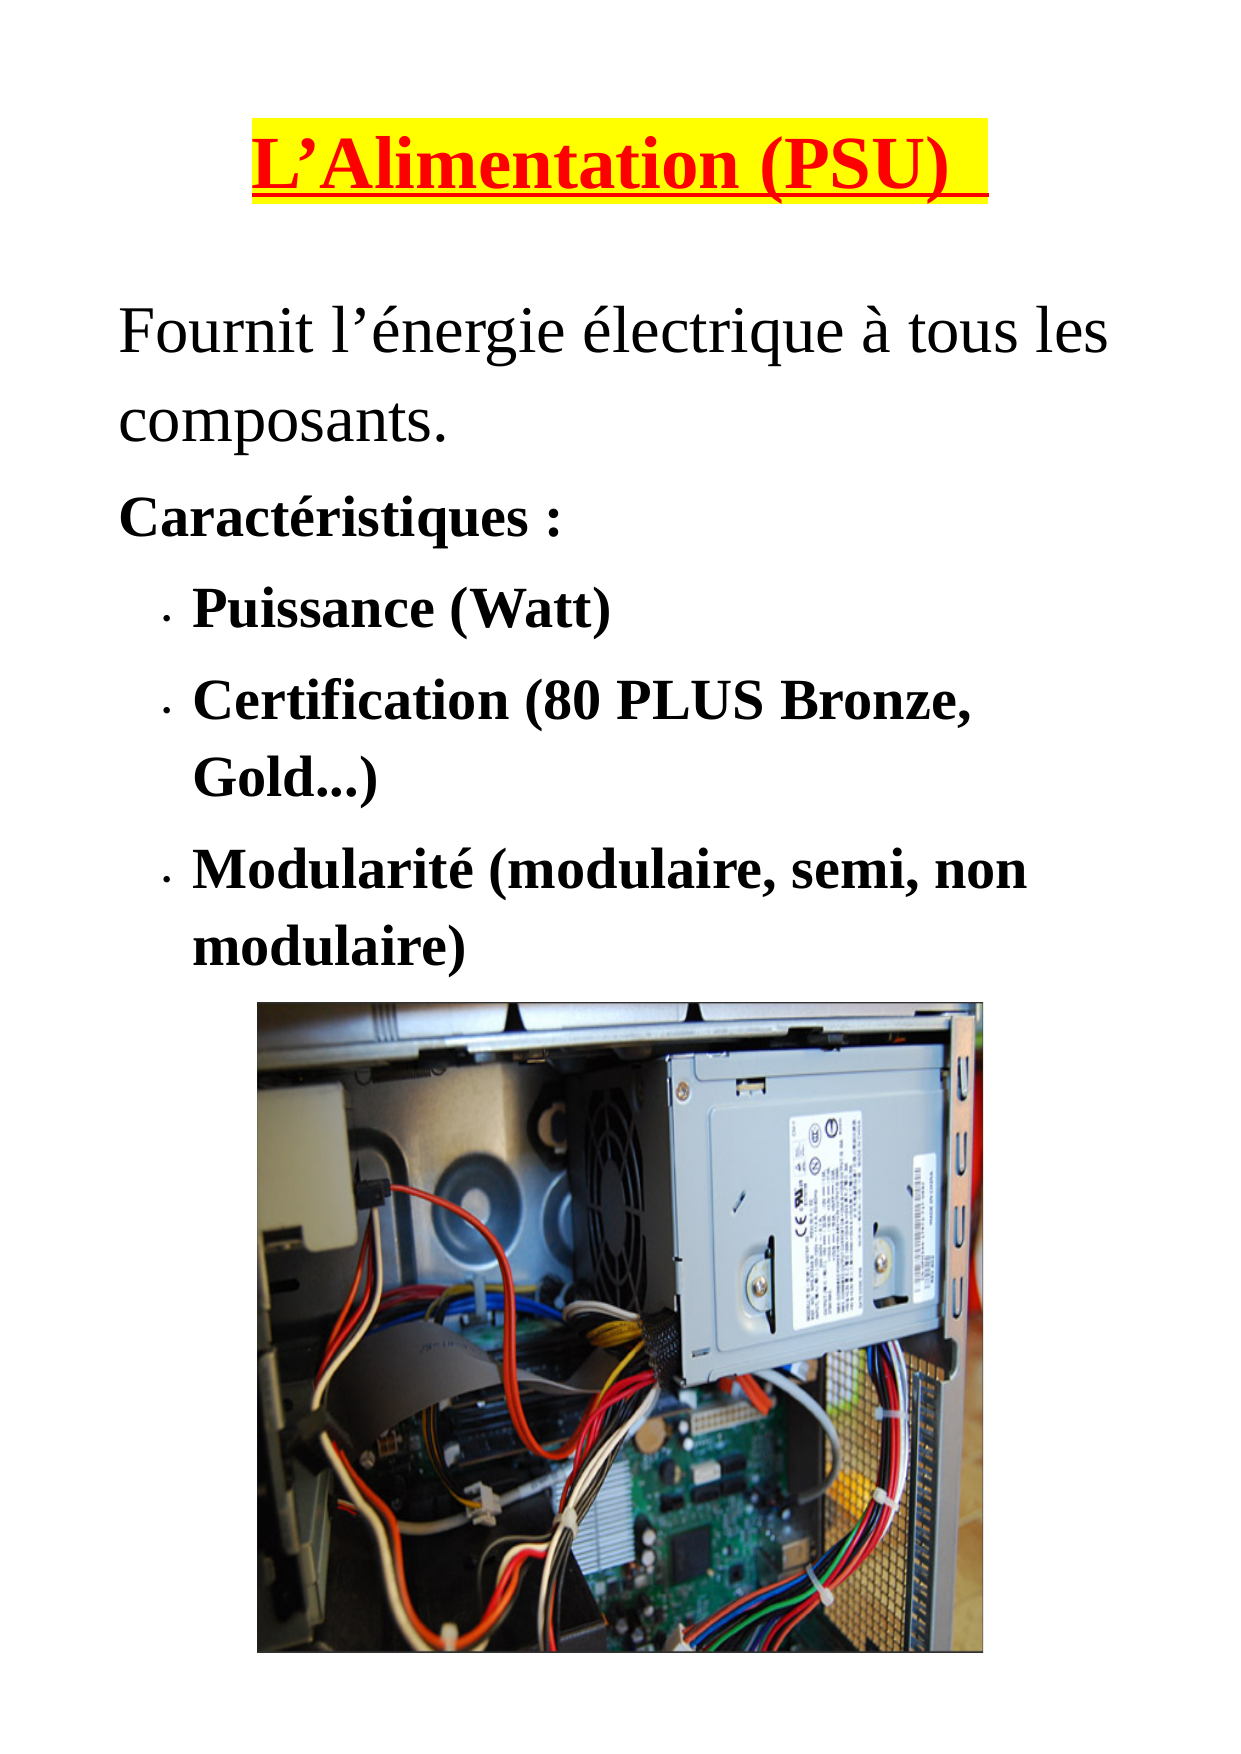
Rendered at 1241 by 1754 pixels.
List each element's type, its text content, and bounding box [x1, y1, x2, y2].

list Modularité (modulaire, semi, non modulaire) [162, 833, 1122, 978]
text Caractéristiques : [118, 481, 1122, 548]
list Puissance (Watt) [162, 573, 1122, 640]
text L’Alimentation (PSU) [118, 118, 1122, 204]
picture [257, 1002, 984, 1653]
text Fournit l’énergie électrique à tous les composants. [118, 291, 1122, 455]
list Certification (80 PLUS Bronze, Gold...) [162, 665, 1122, 809]
